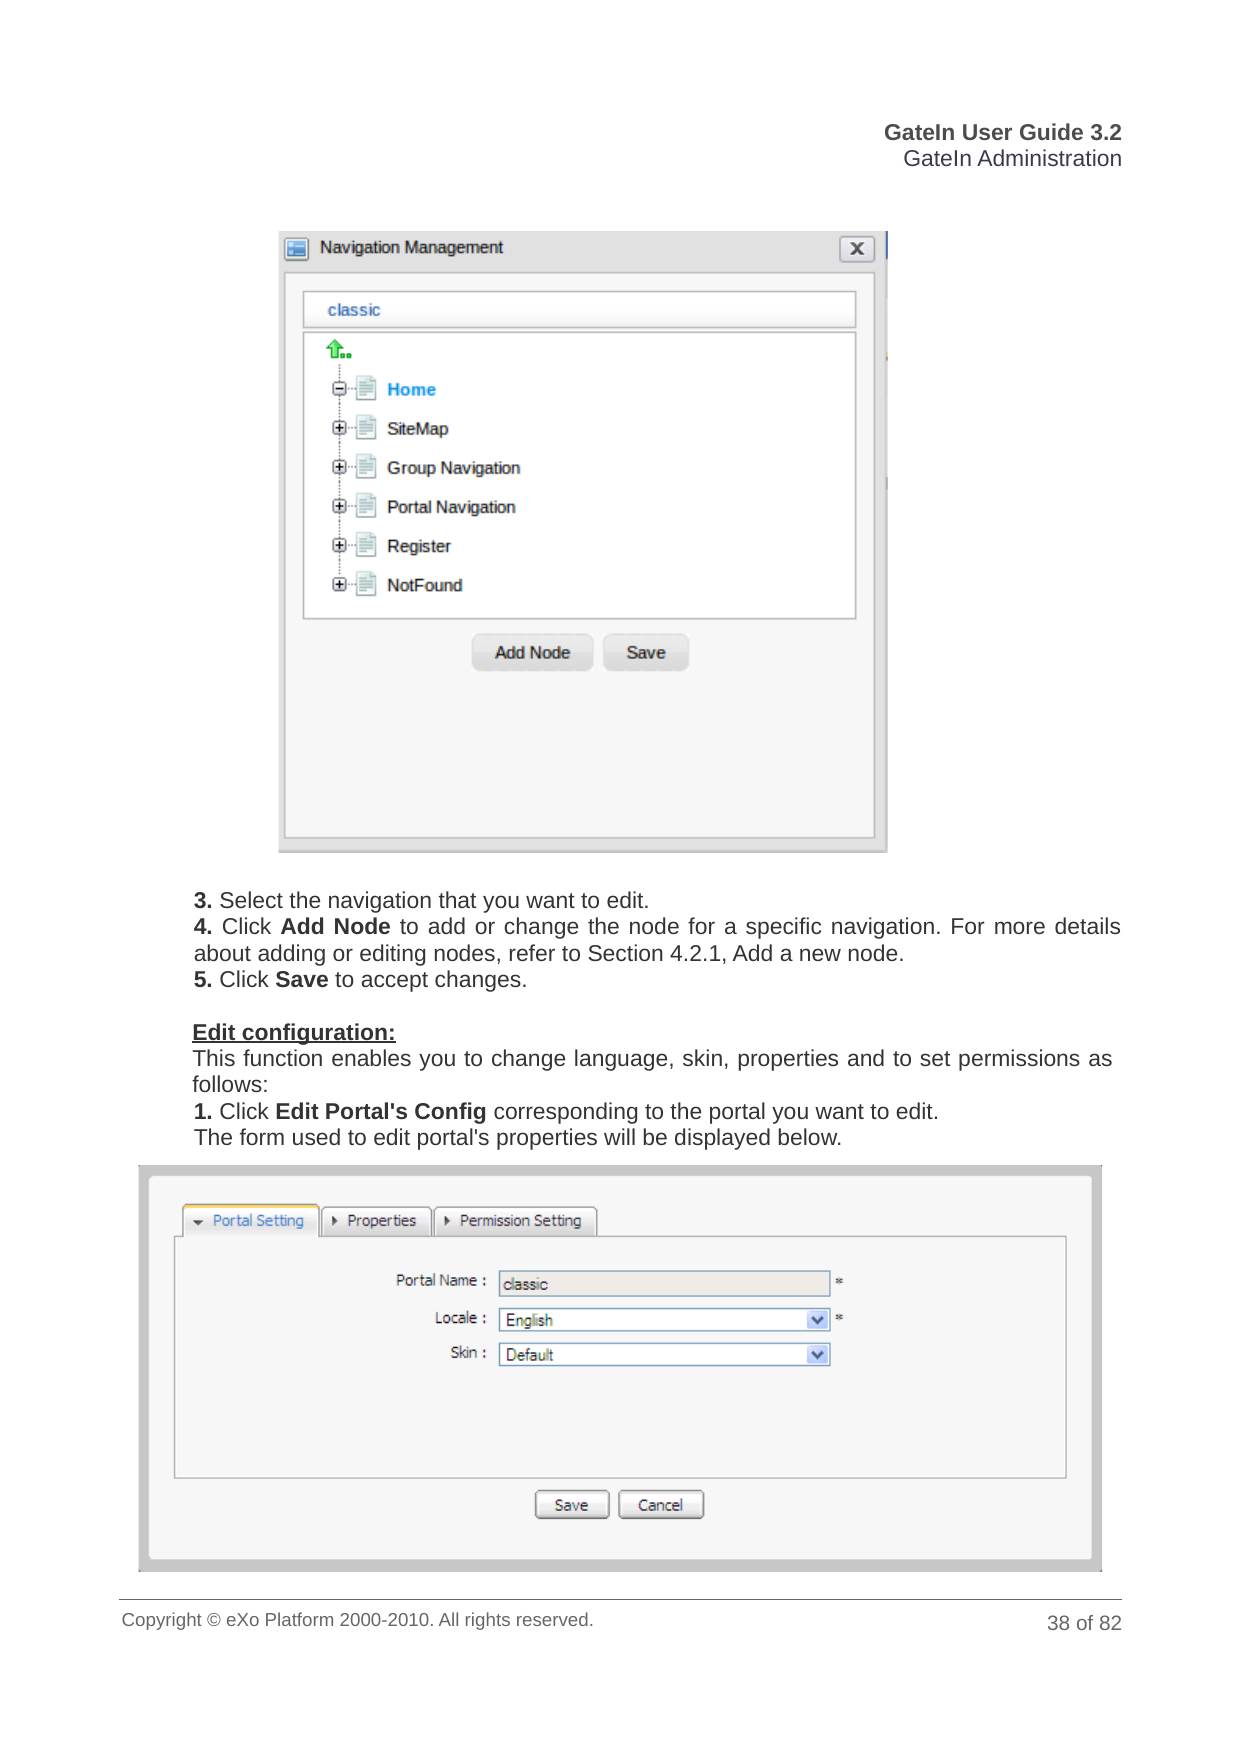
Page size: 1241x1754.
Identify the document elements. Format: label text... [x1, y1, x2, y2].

list The form used to edit portal's properties will be displayed below. [156, 1124, 1122, 1150]
text This function enables you to change language, skin, properties and to set permissions as follows: [118, 1045, 1122, 1098]
list 4. Click Add Node to add or change the node for a specific navigation. For more details about adding or editing nodes, refer to Section 4.2.1, Add a new node. [156, 913, 1122, 966]
list 5. Click Save to accept changes. [156, 966, 1122, 992]
text Edit configuration: [118, 1018, 1122, 1045]
picture [138, 1165, 1103, 1572]
list 1. Click Edit Portal's Config corresponding to the portal you want to edit. [156, 1098, 1122, 1124]
picture [278, 231, 888, 853]
list 3. Select the navigation that you want to edit. [156, 887, 1122, 913]
